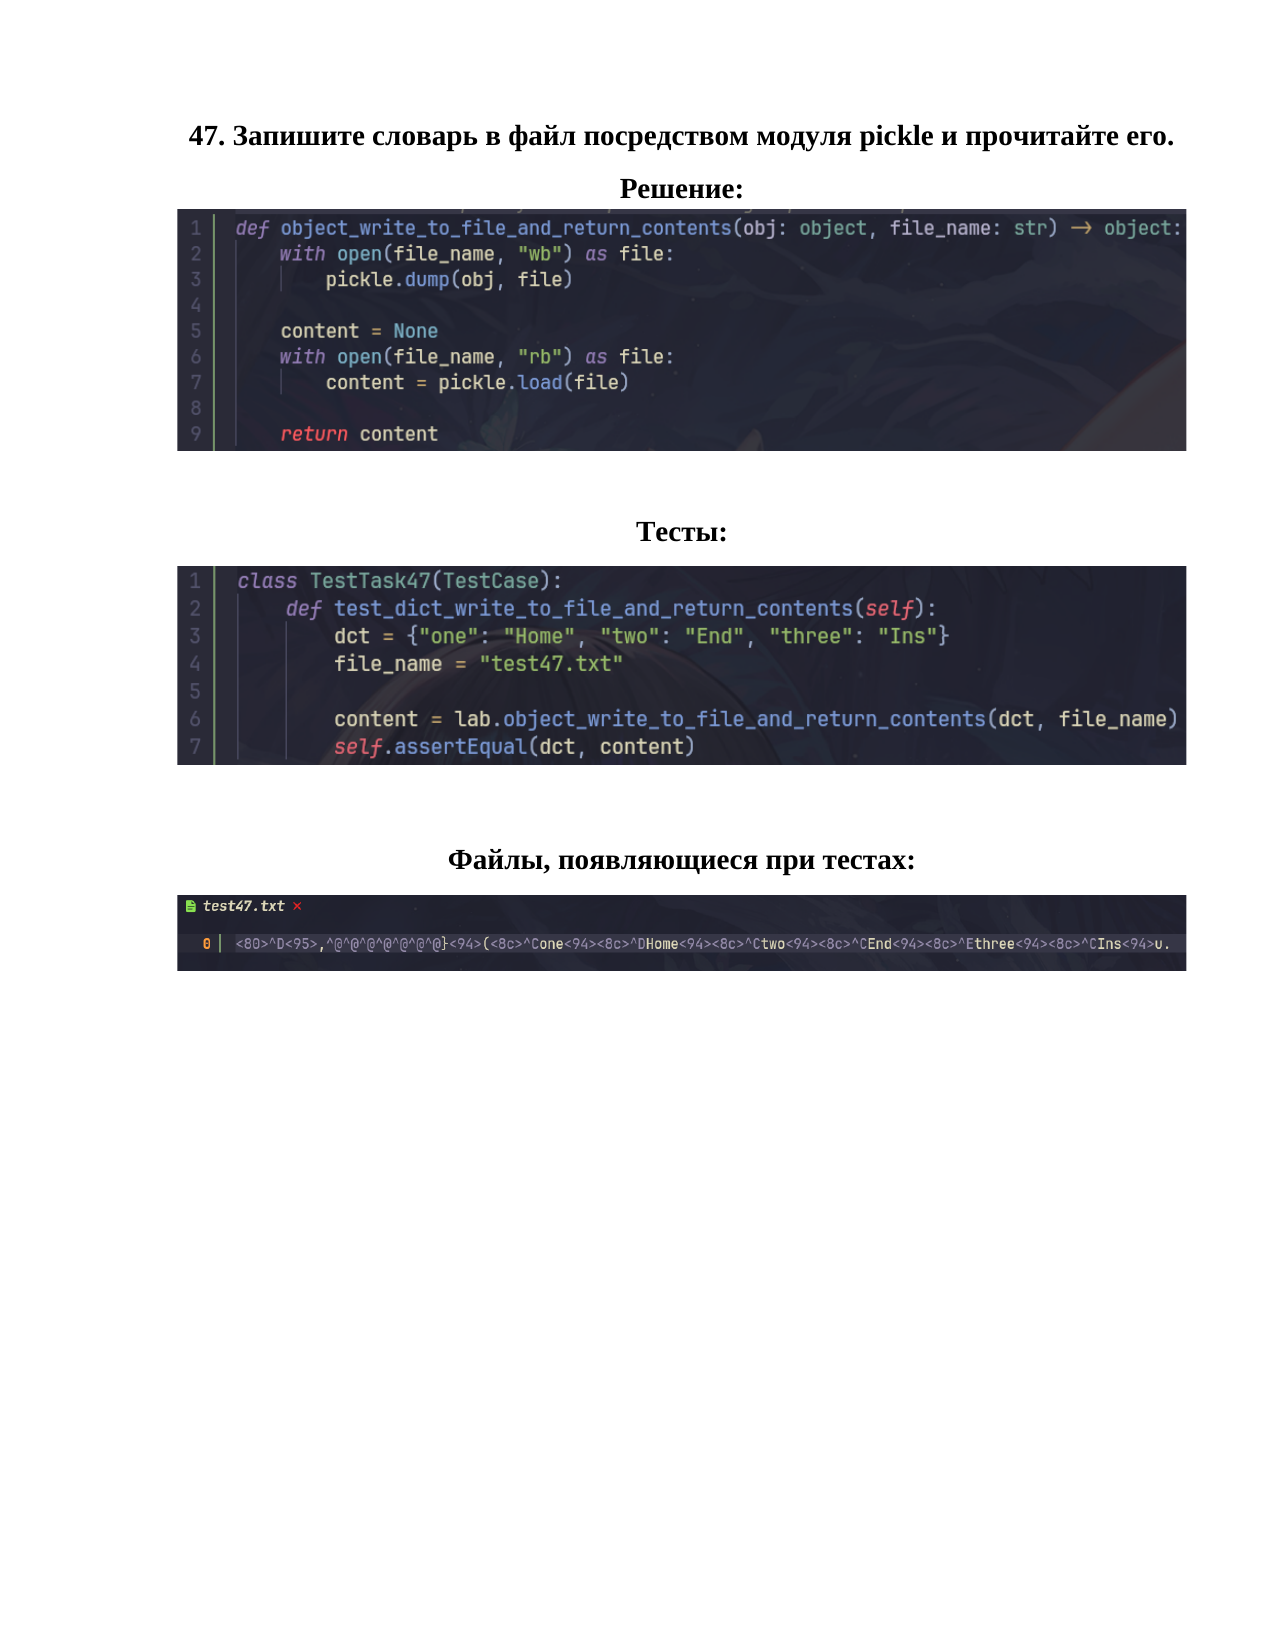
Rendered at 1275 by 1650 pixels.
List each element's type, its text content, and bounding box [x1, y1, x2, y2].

picture [177, 895, 1187, 971]
picture [177, 209, 1187, 451]
text Решение: [177, 171, 1186, 205]
text Файлы, появляющиеся при тестах: [177, 842, 1186, 875]
text Тесты: [177, 514, 1186, 547]
picture [177, 566, 1187, 765]
text 47. Запишите словарь в файл посредством модуля pickle и прочитайте его. [177, 118, 1186, 152]
